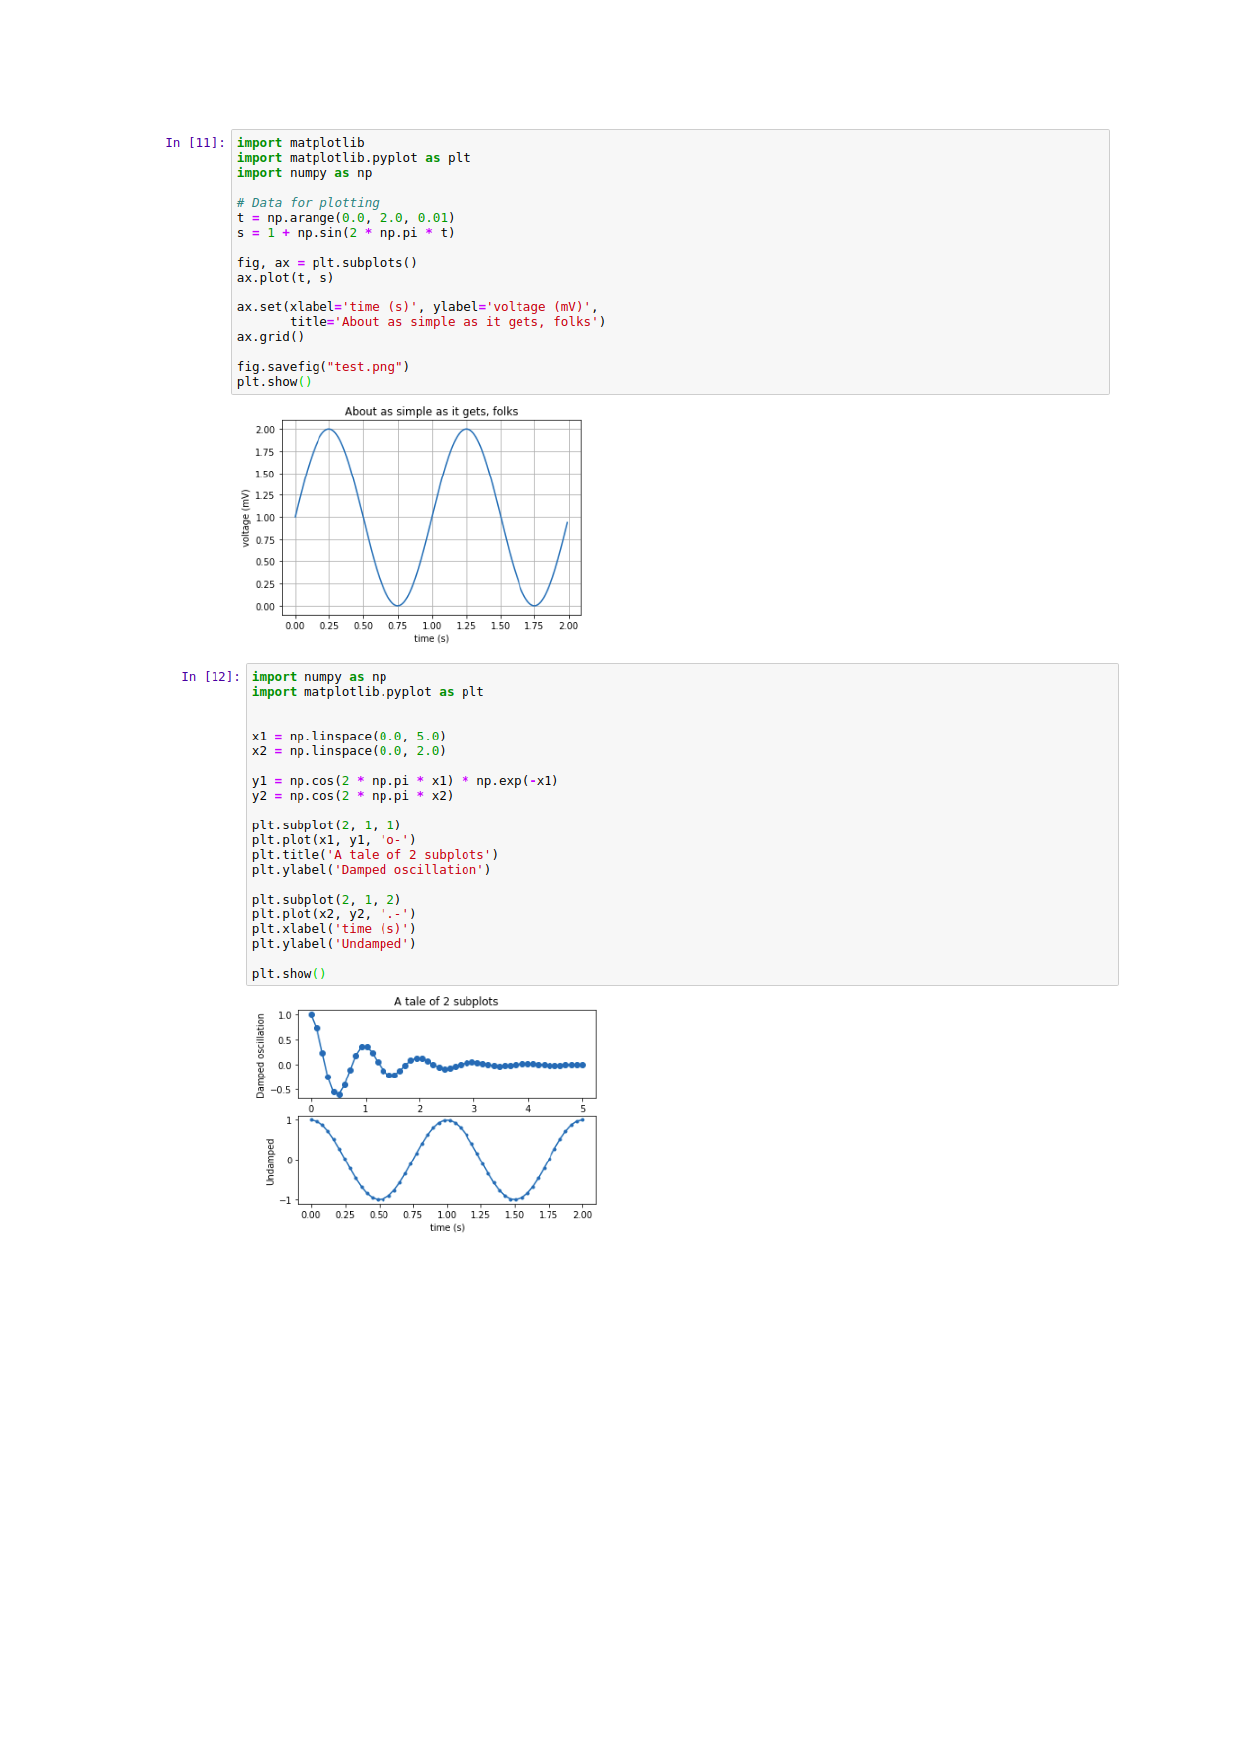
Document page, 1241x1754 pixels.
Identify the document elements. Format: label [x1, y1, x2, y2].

picture [118, 118, 1137, 1246]
